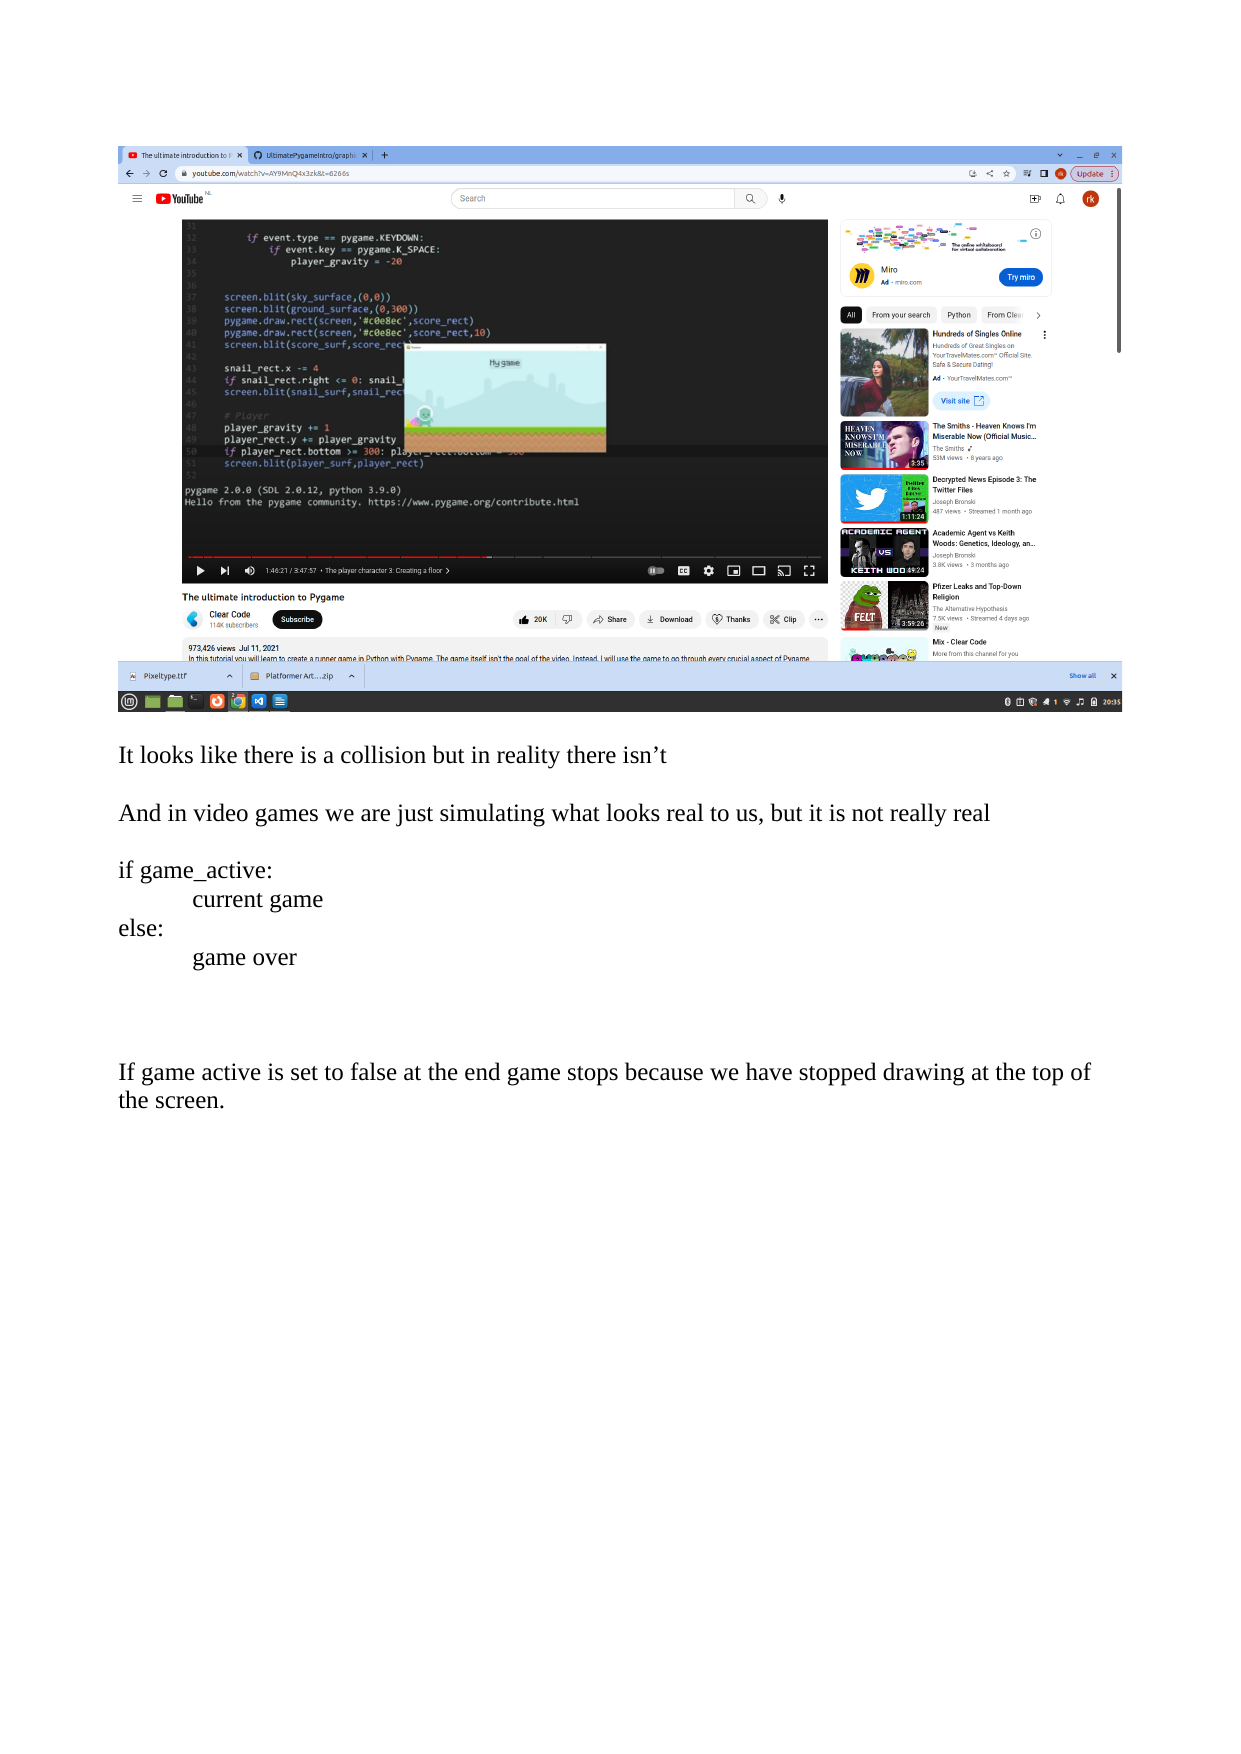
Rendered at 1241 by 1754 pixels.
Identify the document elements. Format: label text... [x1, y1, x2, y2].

text It looks like there is a collision but in reality there isn’t [118, 740, 1122, 769]
text else: [118, 913, 1122, 942]
text if game_active: [118, 855, 1122, 884]
text And in video games we are just simulating what looks real to us, but it is not really real [118, 798, 1122, 827]
picture [118, 146, 1123, 712]
text If game active is set to false at the end game stops because we have stopped drawing at the top of the screen. [118, 1057, 1122, 1114]
text current game [118, 884, 1122, 913]
text game over [118, 942, 1122, 970]
